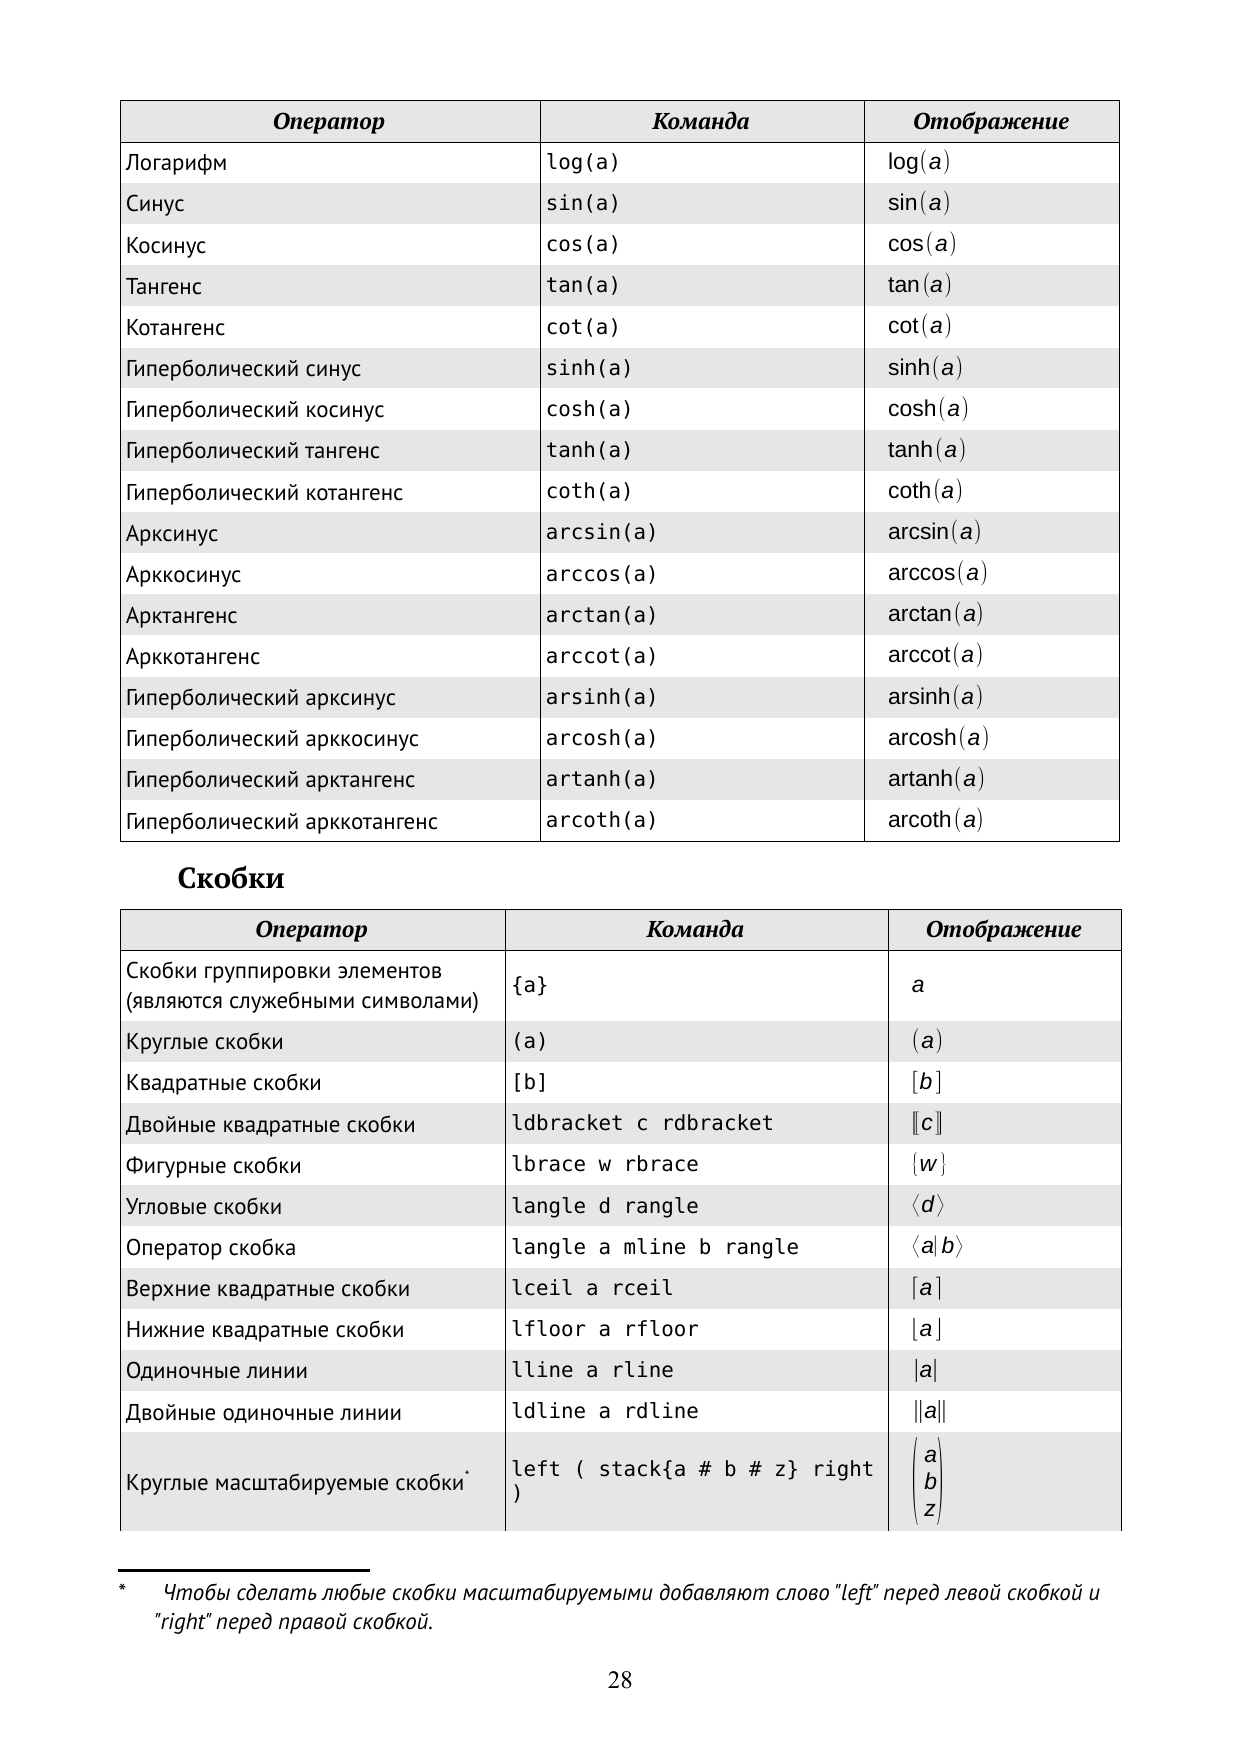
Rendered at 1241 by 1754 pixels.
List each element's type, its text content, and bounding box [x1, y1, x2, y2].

table_cell Гиперболический котангенс [121, 471, 540, 512]
table_cell [889, 1432, 1121, 1531]
table_cell arcosh(a) [541, 718, 864, 759]
table_cell sinh(a) [541, 348, 864, 388]
table_cell Круглые скобки [121, 1021, 505, 1062]
table_cell Оператор скобка [121, 1226, 505, 1267]
table_cell Логарифм [121, 143, 540, 183]
table_cell lceil a rceil [506, 1268, 888, 1309]
table_cell lfloor a rfloor [506, 1309, 888, 1350]
table_cell [865, 635, 1119, 677]
subtitle Скобки [177, 859, 1122, 897]
table_cell ldline a rdline [506, 1391, 888, 1432]
table_cell ldbracket c rdbracket [506, 1103, 888, 1144]
table_cell [889, 951, 1121, 1021]
table_cell left ( stack{a # b # z} right ) [506, 1432, 888, 1531]
table_cell Арккотангенс [121, 635, 540, 677]
table_cell Косинус [121, 224, 540, 265]
table_cell arccos(a) [541, 553, 864, 594]
table_cell coth(a) [541, 471, 864, 512]
table_header Оператор [121, 910, 505, 950]
table_cell Котангенс [121, 306, 540, 347]
table_cell [889, 1226, 1121, 1267]
table_cell Верхние квадратные скобки [121, 1268, 505, 1309]
table_cell [889, 1062, 1121, 1103]
table_cell Гиперболический косинус [121, 389, 540, 430]
table_cell Гиперболический арккосинус [121, 718, 540, 759]
table_cell [865, 553, 1119, 594]
table_cell [865, 306, 1119, 347]
table_cell [865, 224, 1119, 265]
table_cell [889, 1103, 1121, 1144]
table_cell langle d rangle [506, 1185, 888, 1226]
table_cell langle a mline b rangle [506, 1226, 888, 1267]
table_cell Синус [121, 183, 540, 224]
table_cell (a) [506, 1021, 888, 1062]
table_cell Арксинус [121, 512, 540, 553]
table_cell [889, 1350, 1121, 1391]
table_cell [889, 1309, 1121, 1350]
table_cell Круглые масштабируемые скобки [121, 1432, 505, 1531]
table_cell Арктангенс [121, 594, 540, 635]
table_header Команда [541, 101, 864, 142]
table_cell Двойные одиночные линии [121, 1391, 505, 1432]
table_cell cosh(a) [541, 389, 864, 430]
table_cell Гиперболический тангенс [121, 430, 540, 471]
table_header Команда [506, 910, 888, 950]
table_cell Фигурные скобки [121, 1144, 505, 1185]
table_cell [865, 512, 1119, 553]
table_cell [865, 677, 1119, 718]
table_cell tanh(a) [541, 430, 864, 471]
table_cell Скобки группировки элементов (являются служебными символами) [121, 951, 505, 1021]
table_cell Гиперболический синус [121, 348, 540, 388]
table_cell Тангенс [121, 265, 540, 306]
table_cell [865, 265, 1119, 306]
table_cell [865, 800, 1119, 841]
table_header Оператор [121, 101, 540, 142]
table_cell arcsin(a) [541, 512, 864, 553]
table_cell [889, 1021, 1121, 1062]
table_cell [865, 718, 1119, 759]
table_cell [889, 1144, 1121, 1185]
table_cell [b] [506, 1062, 888, 1103]
table_cell Квадратные скобки [121, 1062, 505, 1103]
table_cell lline a rline [506, 1350, 888, 1391]
table_cell [889, 1268, 1121, 1309]
table_cell Арккосинус [121, 553, 540, 594]
table_cell [865, 183, 1119, 224]
table_cell sin(a) [541, 183, 864, 224]
table_cell log(a) [541, 143, 864, 183]
table_cell cos(a) [541, 224, 864, 265]
table_cell {a} [506, 951, 888, 1021]
table_cell [865, 143, 1119, 183]
table_cell lbrace w rbrace [506, 1144, 888, 1185]
table_cell arccot(a) [541, 635, 864, 677]
table_cell [865, 594, 1119, 635]
table_cell artanh(a) [541, 759, 864, 800]
table_cell [865, 348, 1119, 388]
table_cell [865, 430, 1119, 471]
table_cell Угловые скобки [121, 1185, 505, 1226]
table_cell Гиперболический арккотангенс [121, 800, 540, 841]
table_cell Одиночные линии [121, 1350, 505, 1391]
table_cell Гиперболический арктангенс [121, 759, 540, 800]
table_cell [865, 471, 1119, 512]
table_cell arcoth(a) [541, 800, 864, 841]
table_cell Гиперболический арксинус [121, 677, 540, 718]
table_cell [889, 1391, 1121, 1432]
table_header Отображение [889, 910, 1121, 950]
table_cell [865, 759, 1119, 800]
table_cell arsinh(a) [541, 677, 864, 718]
table_header Отображение [865, 101, 1119, 142]
table_cell [889, 1185, 1121, 1226]
table_cell Двойные квадратные скобки [121, 1103, 505, 1144]
table_cell tan(a) [541, 265, 864, 306]
table_cell arctan(a) [541, 594, 864, 635]
table_cell cot(a) [541, 306, 864, 347]
table_cell [865, 389, 1119, 430]
table_cell Нижние квадратные скобки [121, 1309, 505, 1350]
